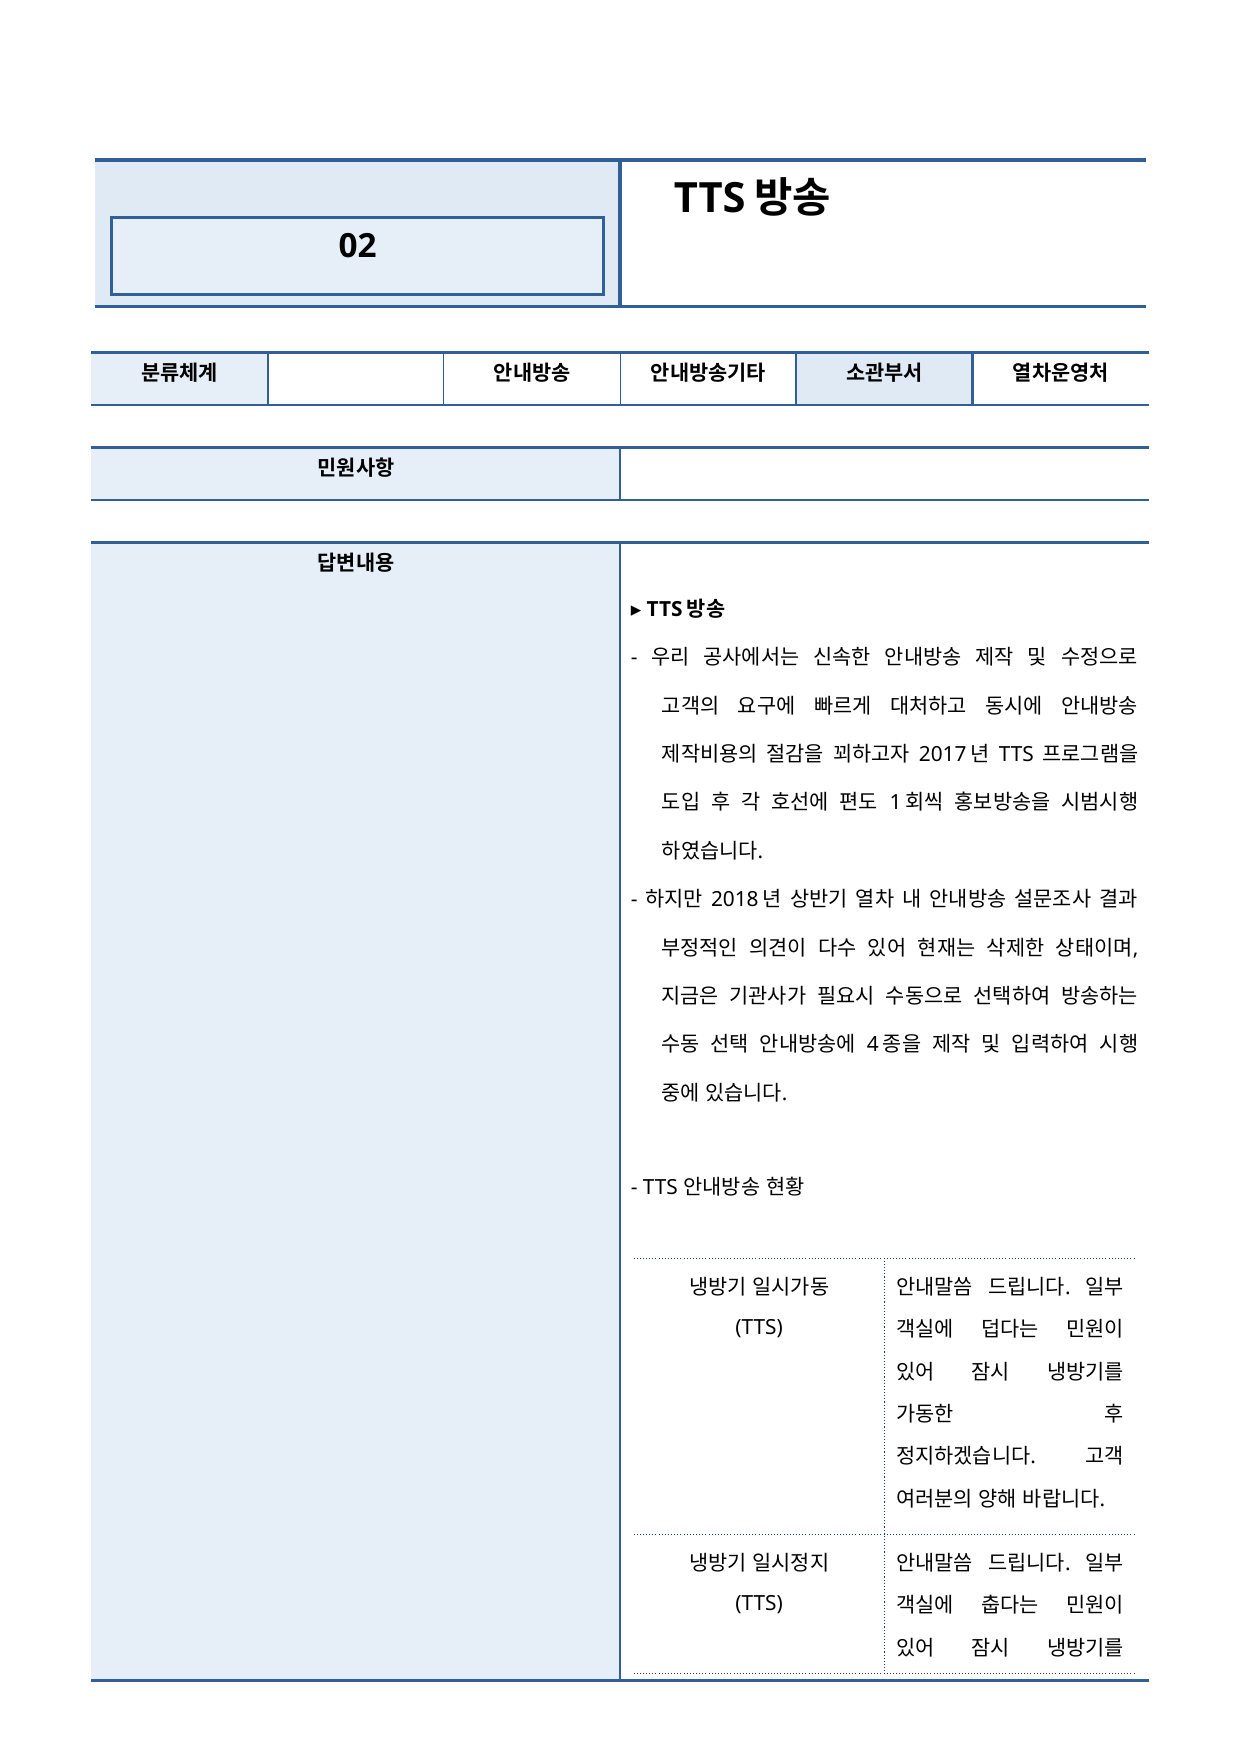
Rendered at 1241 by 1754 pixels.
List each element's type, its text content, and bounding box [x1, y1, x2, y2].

table_cell 안내말씀 드립니다. 일부 객실에 춥다는 민원이 있어 잠시 냉방기를 [884, 1534, 1135, 1673]
table_header [269, 354, 443, 404]
table_header TTS방송 [622, 162, 1146, 305]
table_header 열차운영처 [974, 354, 1149, 404]
table_header 민원사항 [91, 449, 619, 499]
table_header [621, 449, 1149, 499]
table_header 안내말씀 드립니다. 일부 객실에 덥다는 민원이 있어 잠시 냉방기를 가동한 후 정지하겠습니다. 고객 여러분의 양해 바랍니다. [884, 1258, 1135, 1533]
table_header [95, 162, 618, 305]
table_cell 냉방기 일시정지 (TTS) [634, 1534, 884, 1673]
table_header 02 [113, 219, 602, 293]
table_header 분류체계 [91, 354, 267, 404]
table_header 소관부서 [797, 354, 971, 404]
table_header 냉방기 일시가동 (TTS) [634, 1258, 884, 1533]
table_header 안내방송 [444, 354, 620, 404]
table_header 답변내용 [91, 544, 619, 1679]
table_header 안내방송기타 [621, 354, 795, 404]
table_header ▸ TTS방송 - 우리 공사에서는 신속한 안내방송 제작 및 수정으로 고객의 요구에 빠르게 대처하고 동시에 안내방송 제작비용의 절감을 꾀하고자 2017년 TTS 프로그램을 도입 후 각 호선에 편도 1회씩 홍보방송을 시범시행 하였습니다. - 하지만 2018년 상반기 열차 내 안내방송 설문조사 결과 부정적인 의견이 다수 있어 현재는 삭제한 상태이며, 지금은 기관사가 필요시 수동으로 선택하여 방송하는 수동 선택 안내방송에 4종을 제작 및 입력하여 시행 중에 있습니다. - TTS 안내방송 현황 [621, 544, 1149, 1679]
